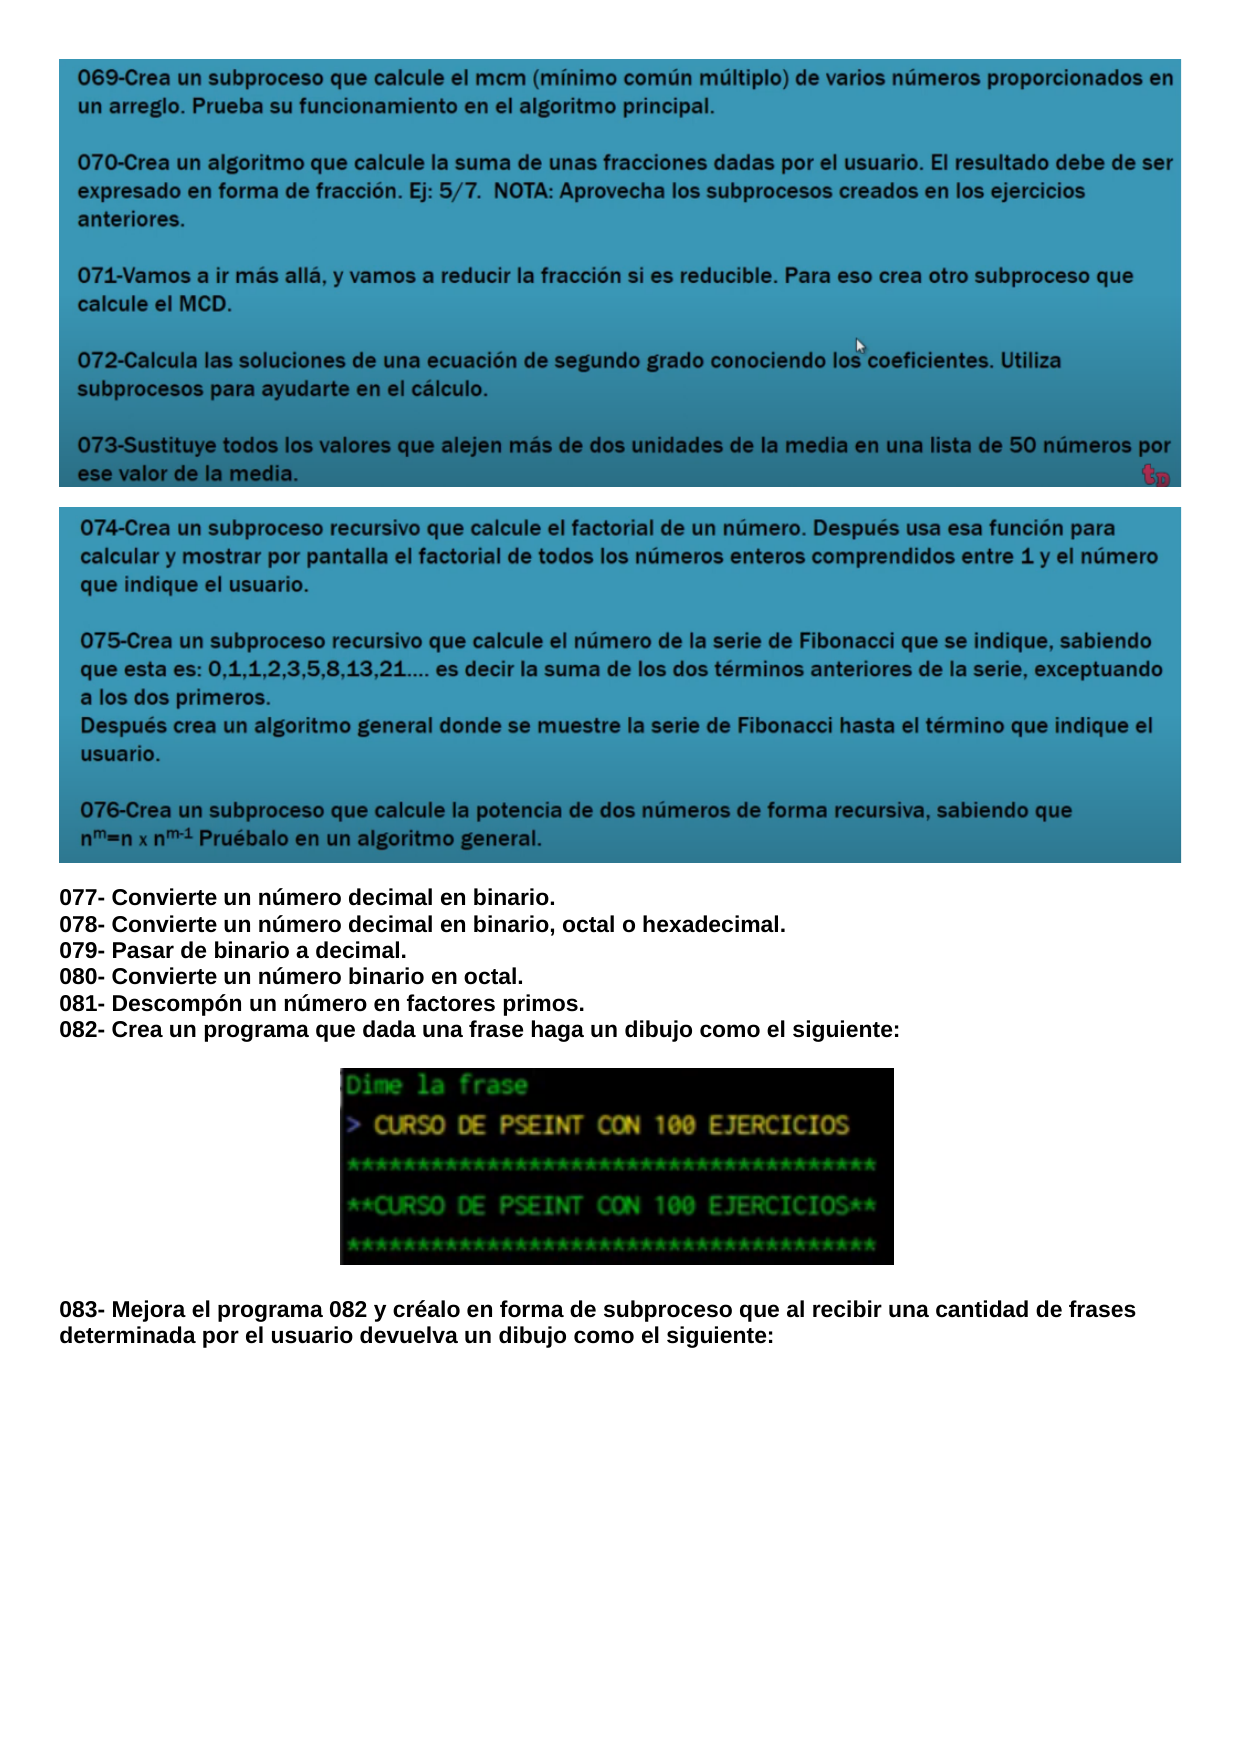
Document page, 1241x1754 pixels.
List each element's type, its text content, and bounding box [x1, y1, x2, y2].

text 083- Mejora el programa 082 y créalo en forma de subproceso que al recibir una cantidad de frases determinada por el usuario devuelva un dibujo como el siguiente: [59, 1296, 1181, 1348]
text 080- Convierte un número binario en octal. [59, 963, 1181, 990]
text 079- Pasar de binario a decimal. [59, 937, 1181, 963]
text 081- Descompón un número en factores primos. [59, 990, 1181, 1016]
text 077- Convierte un número decimal en binario. [59, 884, 1181, 911]
picture [59, 507, 1182, 863]
text 082- Crea un programa que dada una frase haga un dibujo como el siguiente: [59, 1016, 1181, 1042]
picture [340, 1068, 894, 1265]
picture [59, 59, 1182, 487]
text 078- Convierte un número decimal en binario, octal o hexadecimal. [59, 911, 1181, 937]
